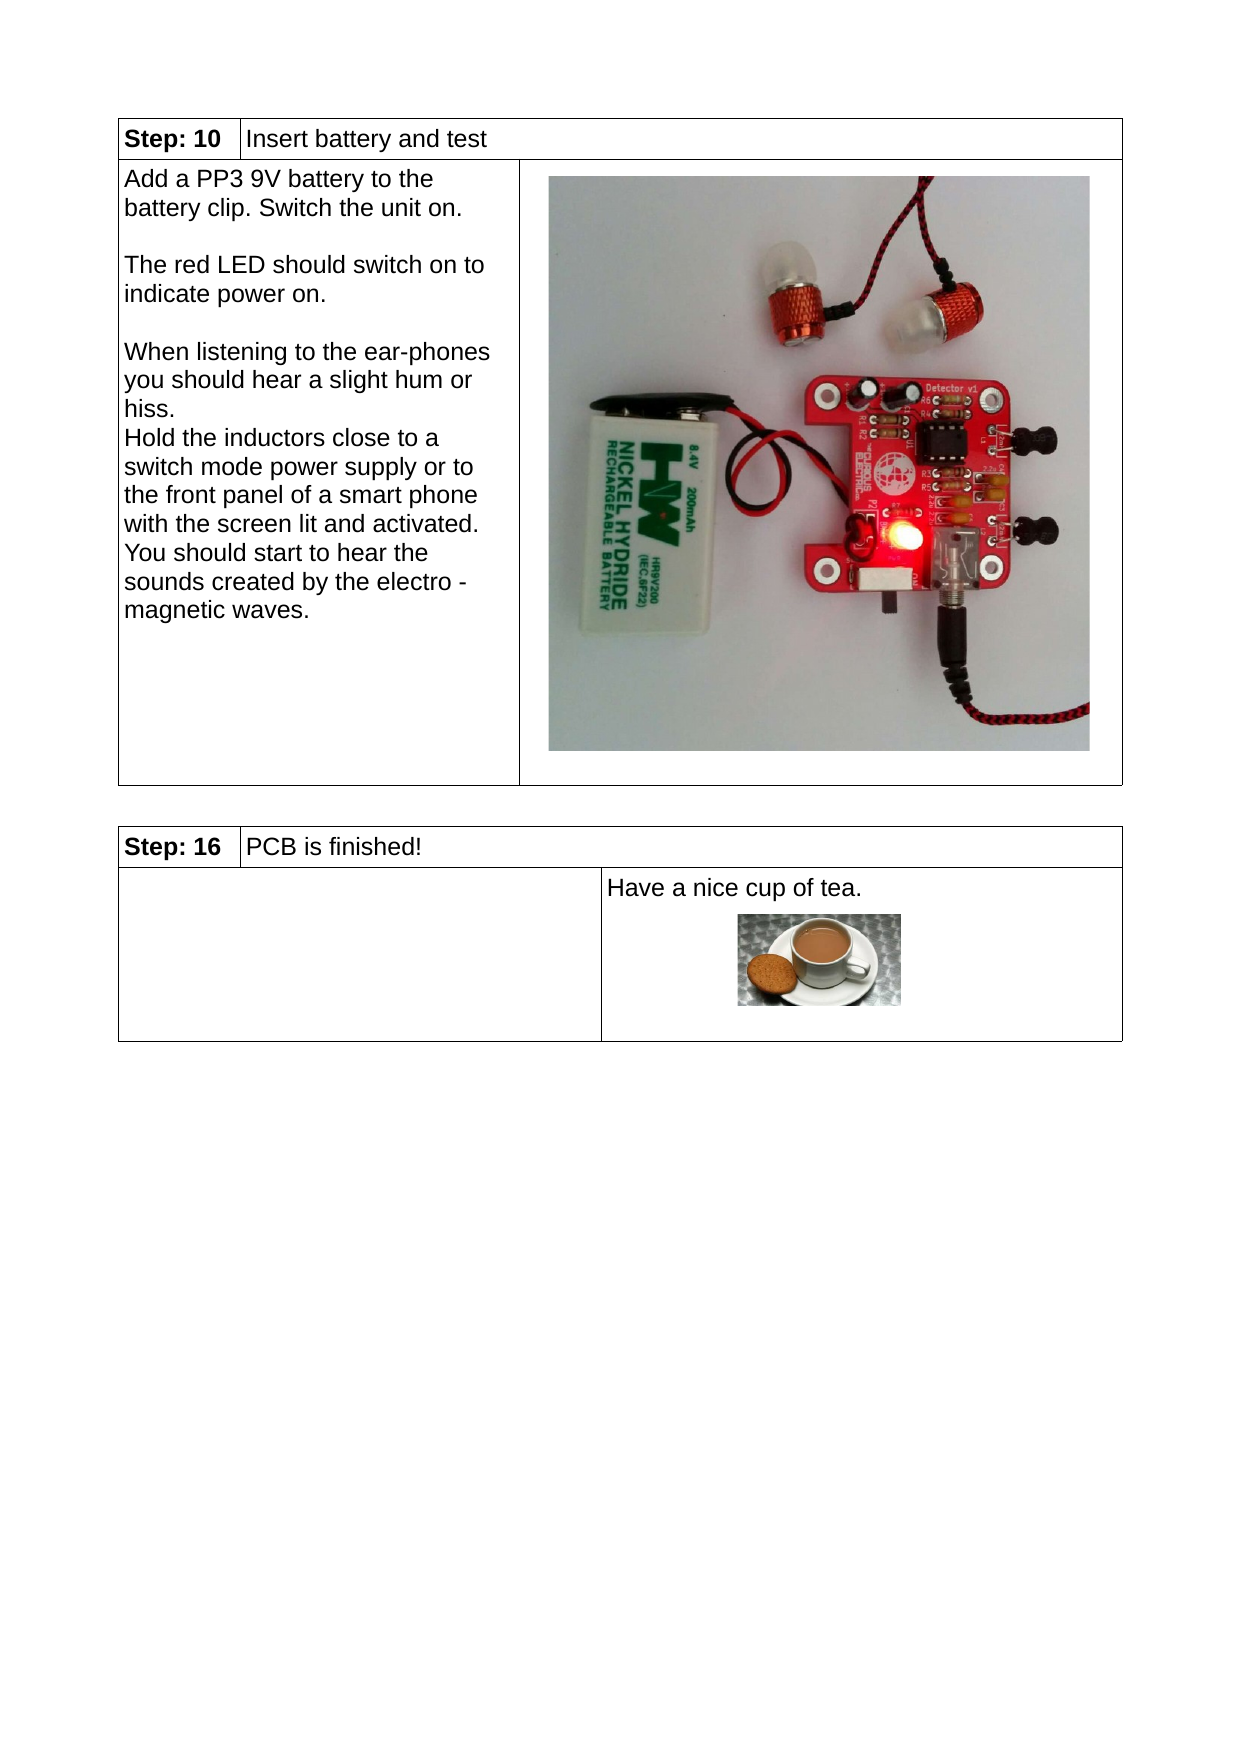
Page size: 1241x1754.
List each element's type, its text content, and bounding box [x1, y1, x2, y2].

table_cell [520, 160, 1122, 785]
table_header Step: 10 [119, 119, 240, 158]
table_cell [119, 868, 601, 1041]
picture [737, 914, 901, 1006]
table_header PCB is finished! [241, 827, 1122, 867]
table_header Insert battery and test [241, 119, 1122, 158]
table_cell Add a PP3 9V battery to the battery clip. Switch the unit on. The red LED should switch on to indicate power on. When listening to the ear-phones you should hear a slight hum or hiss. Hold the inductors close to a switch mode power supply or to the front panel of a smart phone with the screen lit and activated. You should start to hear the sounds created by the electro -magnetic waves. [119, 160, 519, 785]
table_cell Have a nice cup of tea. [602, 868, 1122, 1041]
table_header Step: 16 [119, 827, 240, 867]
picture [548, 176, 1090, 751]
